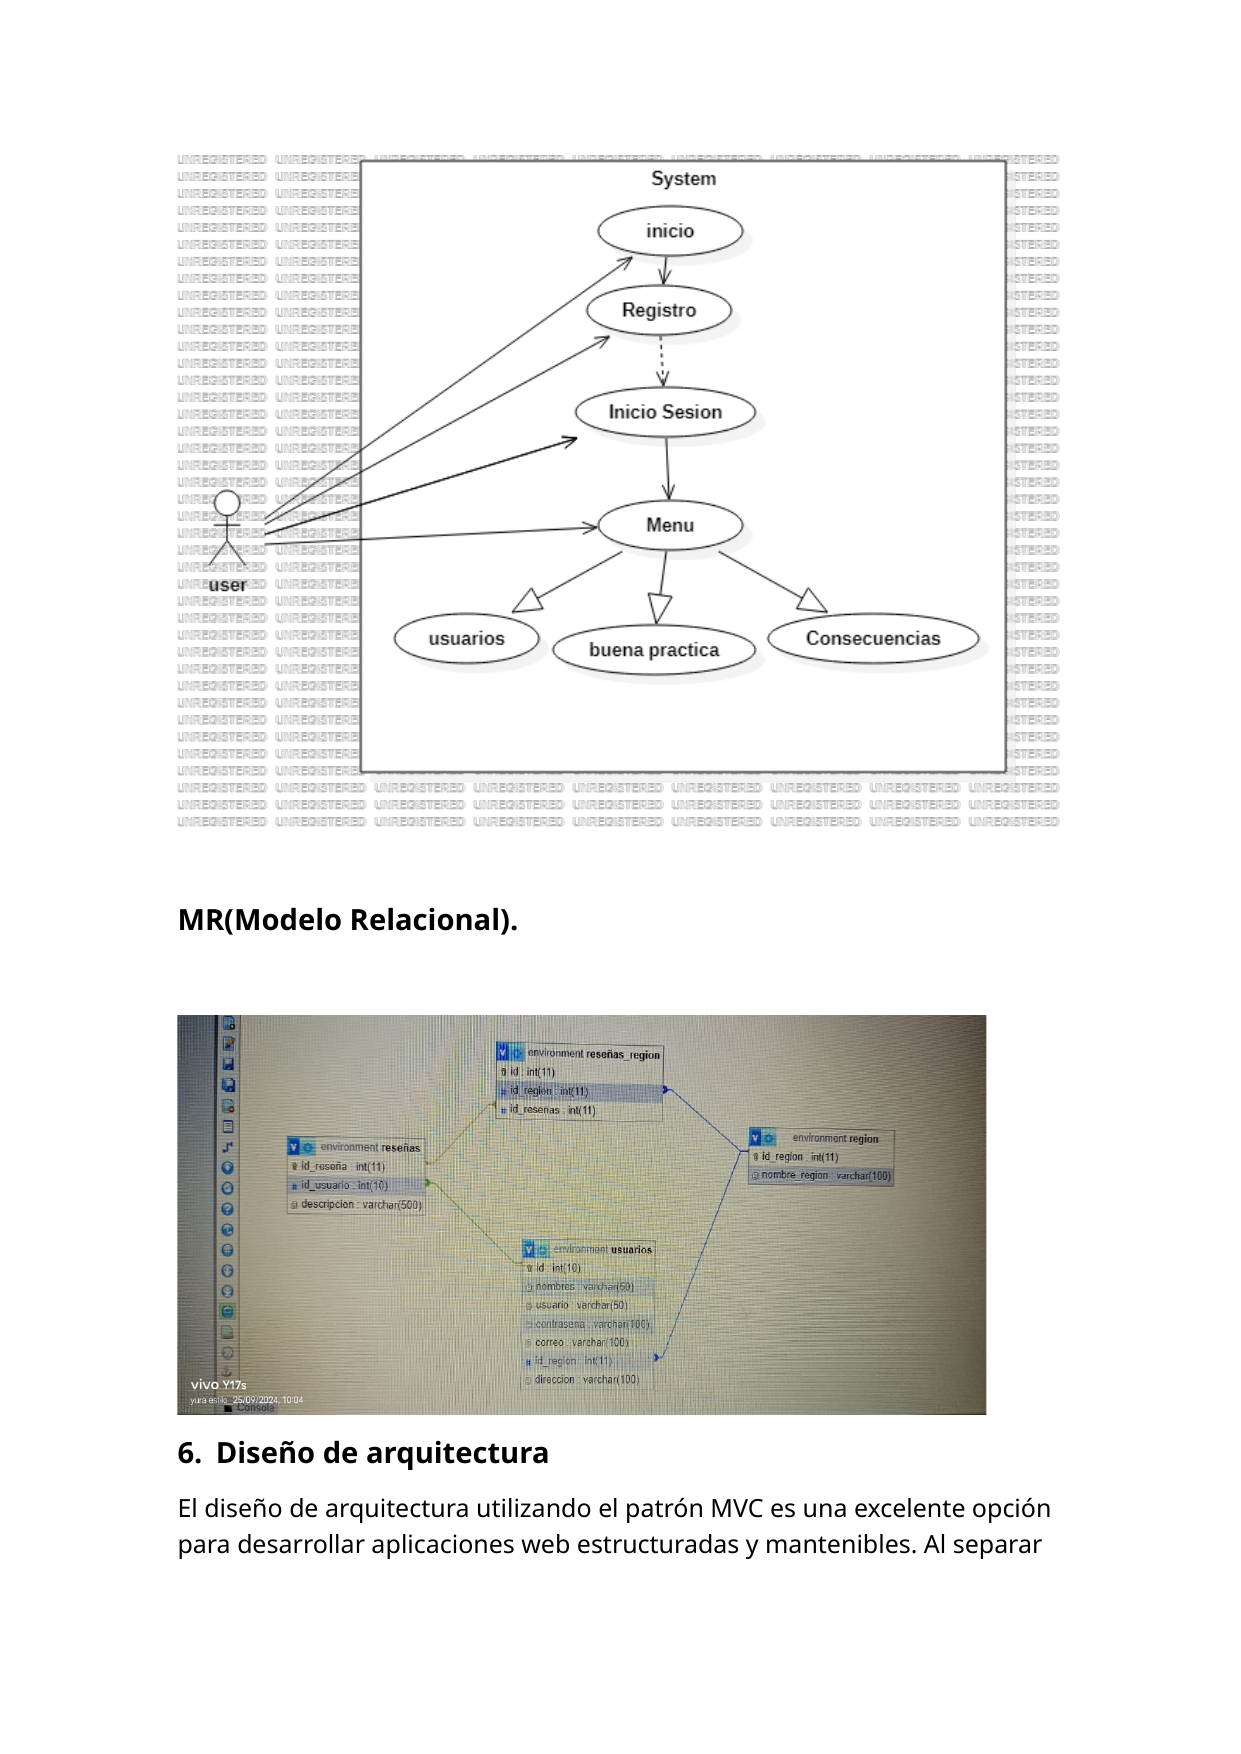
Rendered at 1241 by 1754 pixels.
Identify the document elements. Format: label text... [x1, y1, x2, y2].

text 6. Diseño de arquitectura [177, 1433, 1063, 1472]
text El diseño de arquitectura utilizando el patrón MVC es una excelente opción para desarrollar aplicaciones web estructuradas y mantenibles. Al separar [177, 1491, 1063, 1561]
text MR(Modelo Relacional). [177, 899, 1063, 939]
